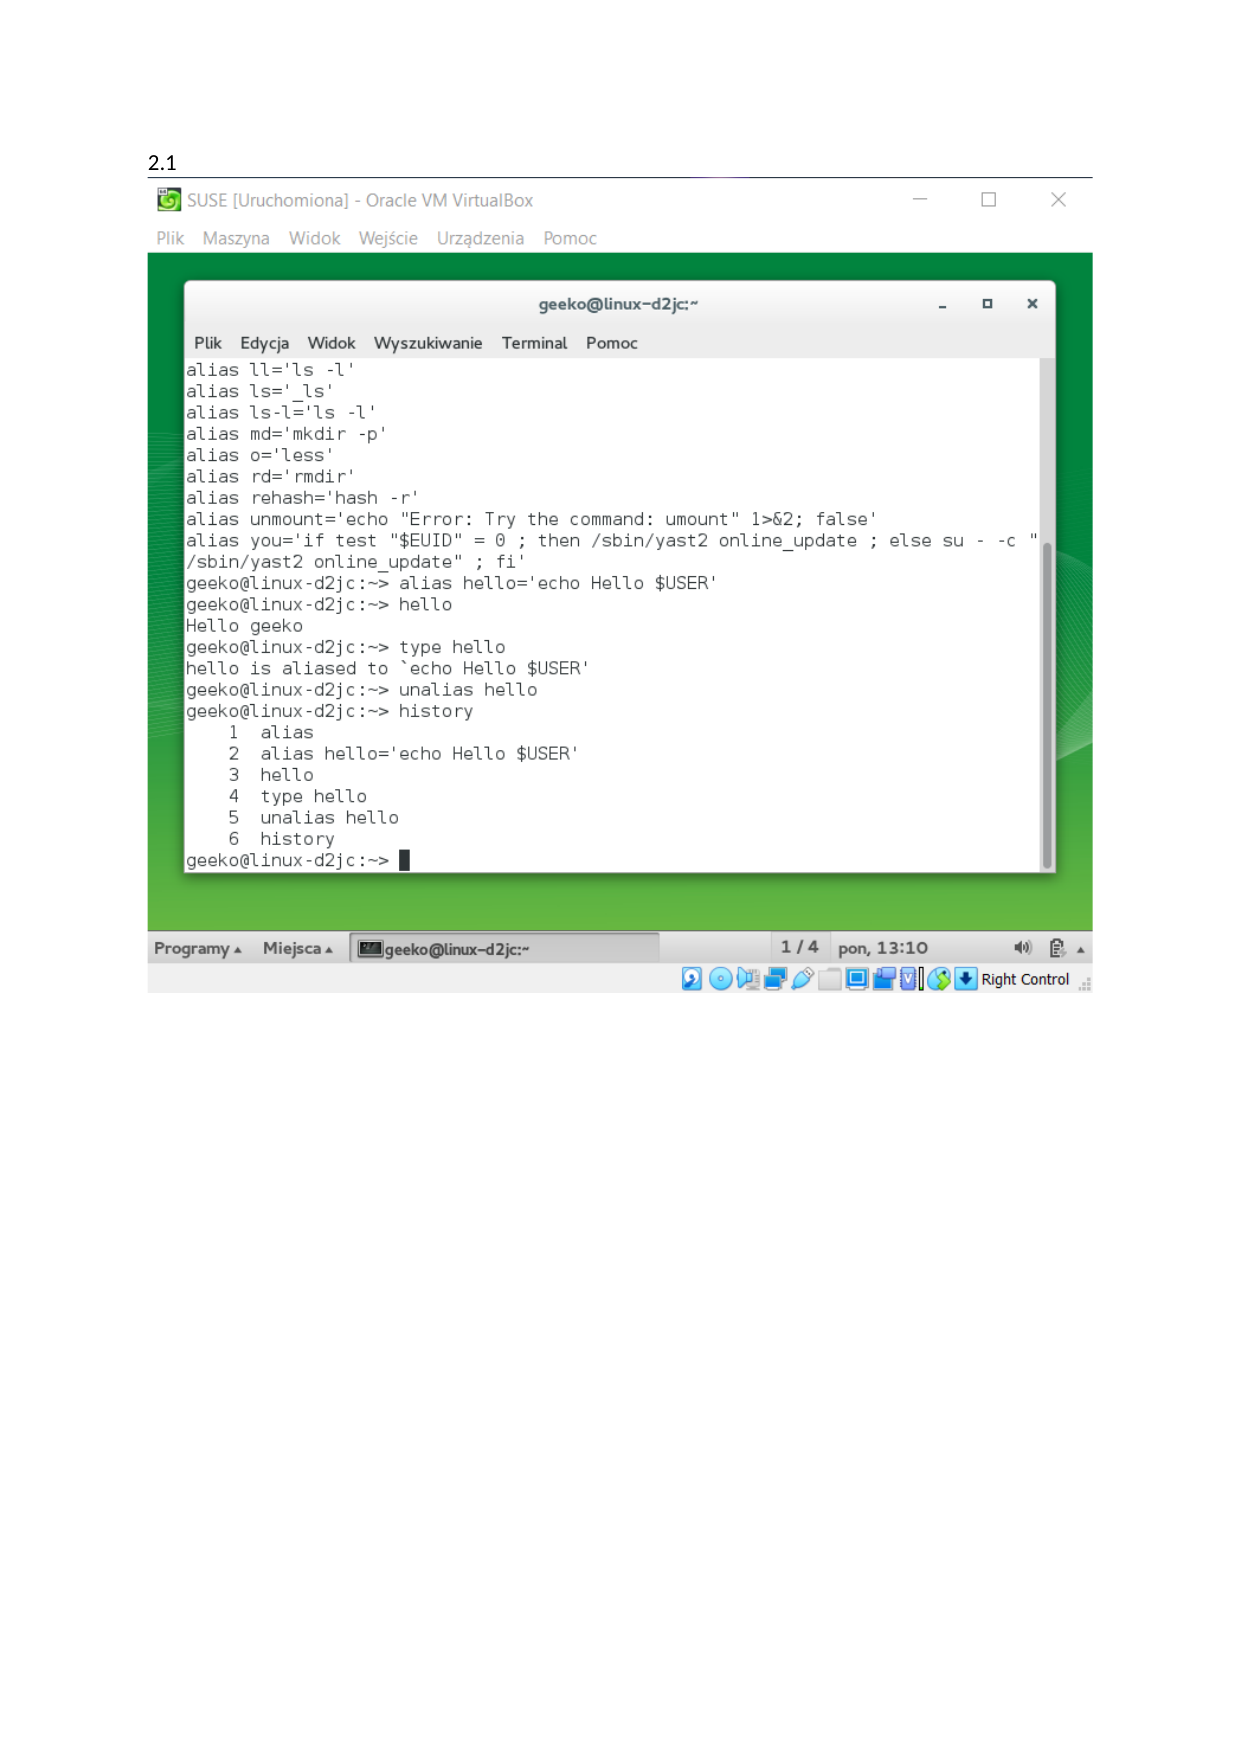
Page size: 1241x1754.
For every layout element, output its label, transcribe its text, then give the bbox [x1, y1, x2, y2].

picture [147, 177, 1093, 993]
text 2.1 [148, 148, 1093, 177]
